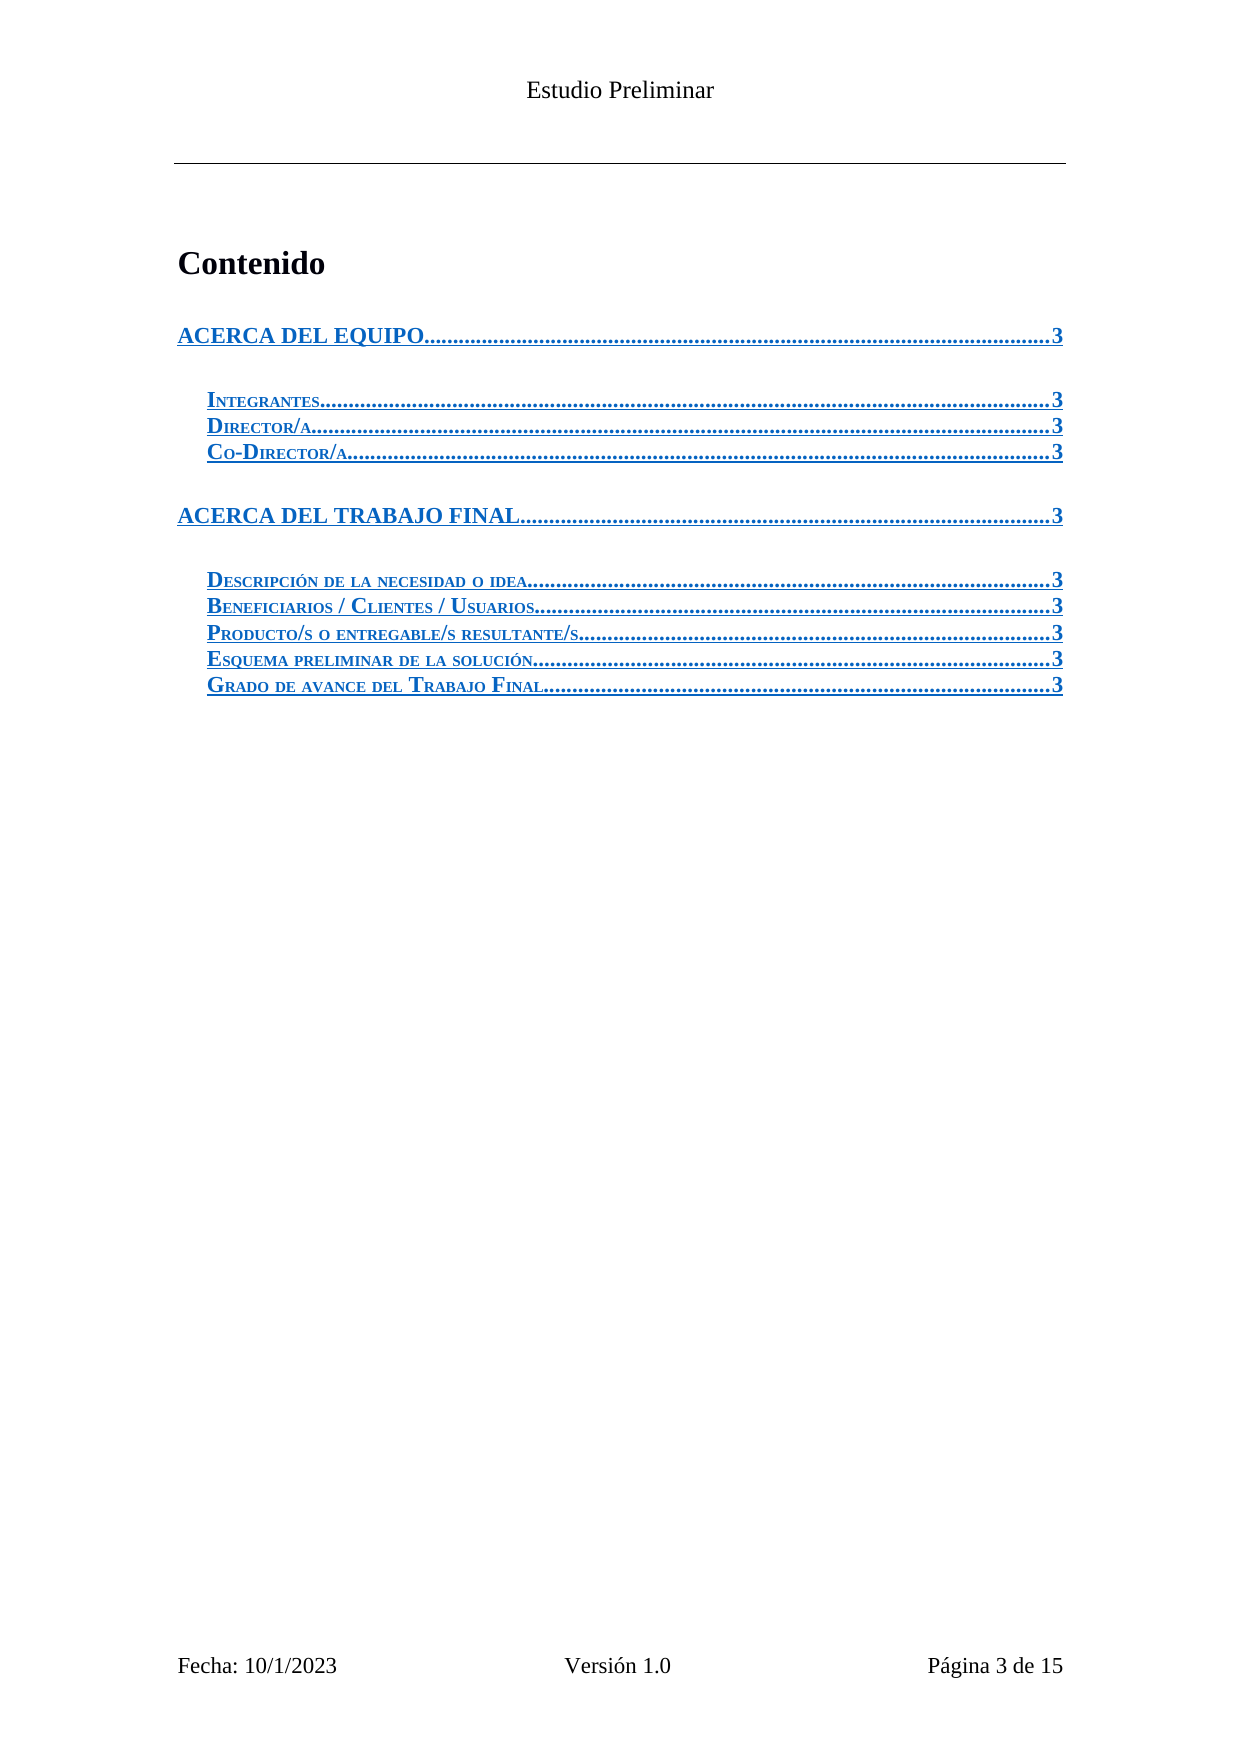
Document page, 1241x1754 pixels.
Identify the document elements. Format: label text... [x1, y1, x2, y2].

text Beneficiarios / Clientes / Usuarios 3 [207, 592, 1063, 615]
text Co-Director/a 3 [207, 438, 1063, 461]
text Esquema preliminar de la solución 3 [207, 645, 1063, 668]
text Grado de avance del Trabajo Final 3 [207, 671, 1063, 694]
text Producto/s o entregable/s resultante/s 3 [207, 619, 1063, 642]
subtitle Contenido [177, 243, 1063, 282]
text Acerca del Equipo 3 [177, 322, 1063, 345]
text Descripción de la necesidad o idea 3 [207, 566, 1063, 589]
text Director/a 3 [207, 412, 1063, 435]
text Integrantes 3 [207, 386, 1063, 409]
text Acerca del Trabajo Final 3 [177, 502, 1063, 525]
